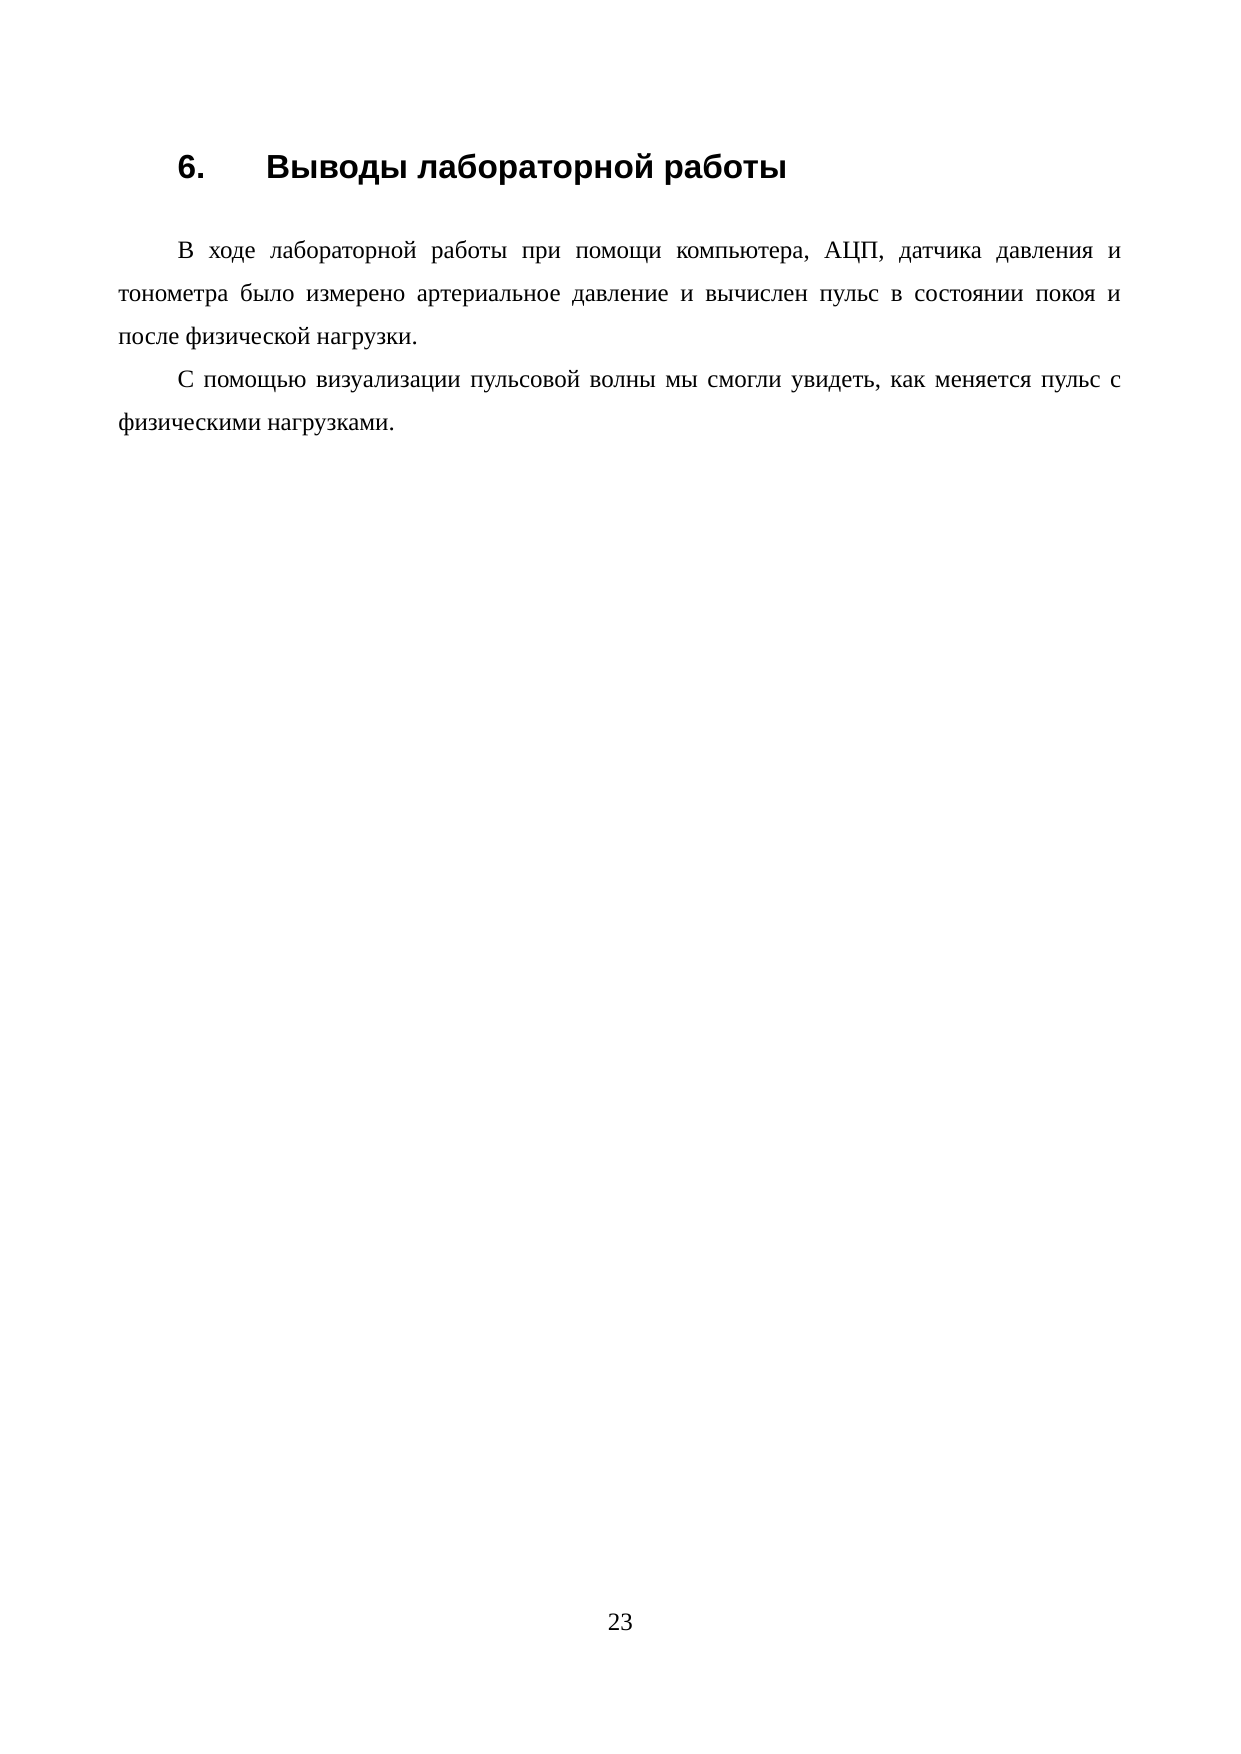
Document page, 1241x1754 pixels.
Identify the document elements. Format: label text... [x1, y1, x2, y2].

subtitle Выводы лабораторной работы [118, 148, 1122, 186]
text С помощью визуализации пульсовой волны мы смогли увидеть, как меняется пульс с физическими нагрузками. [118, 364, 1122, 436]
text В ходе лабораторной работы при помощи компьютера, АЦП, датчика давления и тонометра было измерено артериальное давление и вычислен пульс в состоянии покоя и после физической нагрузки. [118, 235, 1122, 350]
